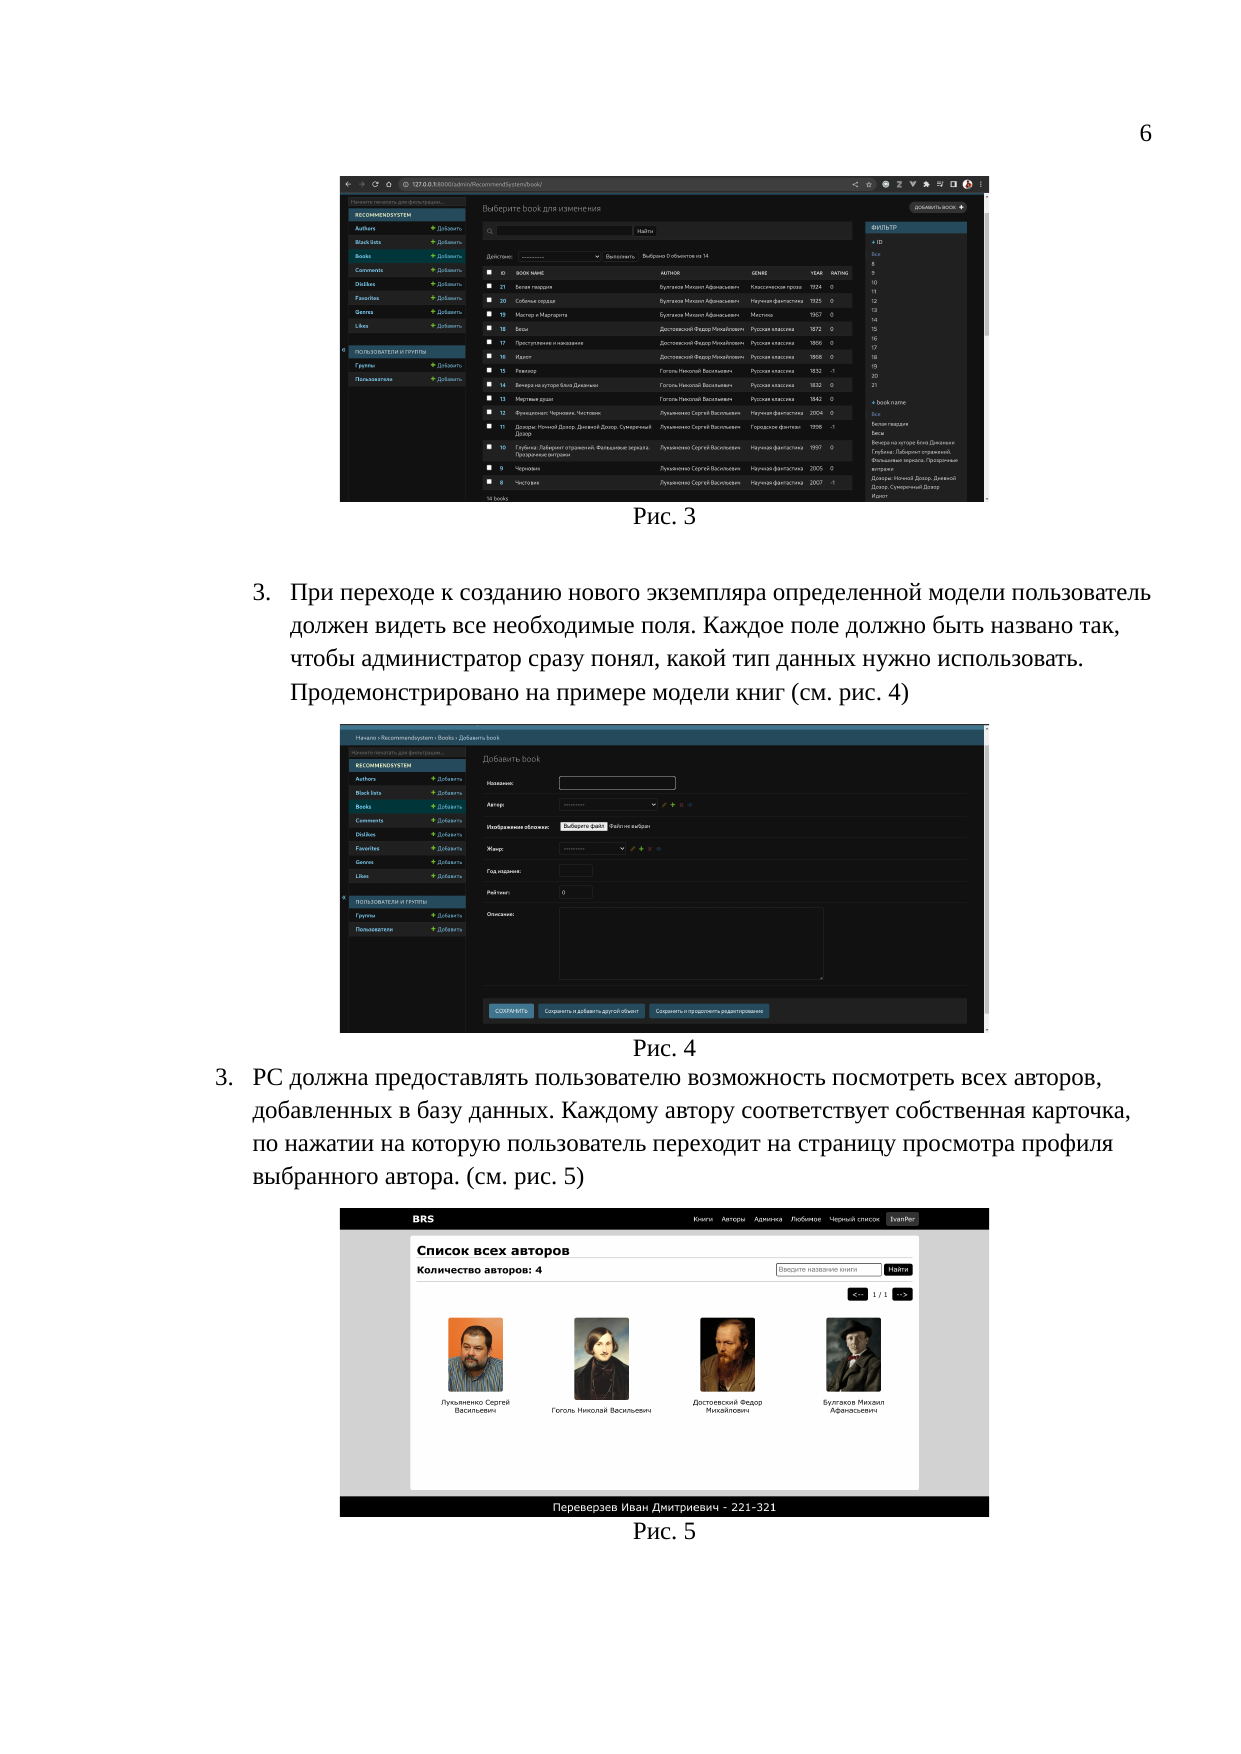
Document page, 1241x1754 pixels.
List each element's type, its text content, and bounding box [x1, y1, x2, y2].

list При переходе к созданию нового экземпляра определенной модели пользователь должен видеть все необходимые поля. Каждое поле должно быть названо так, чтобы администратор сразу понял, какой тип данных нужно использовать. Продемонстрировано на примере модели книг (см. рис. 4) [252, 577, 1152, 705]
picture [339, 724, 990, 1033]
picture [339, 176, 990, 502]
table_header [177, 1209, 339, 1516]
table_header [990, 724, 1152, 1033]
picture [339, 1208, 990, 1517]
table_header [177, 724, 339, 1033]
table_cell Рис. 4 [177, 1033, 1152, 1062]
table_cell Рис. 3 [177, 501, 1152, 530]
table_header [990, 1209, 1152, 1516]
table_header [990, 176, 1152, 501]
table_cell Рис. 5 [177, 1516, 1152, 1545]
list РС должна предоставлять пользователю возможность посмотреть всех авторов, добавленных в базу данных. Каждому автору соответствует собственная карточка, по нажатии на которую пользователь переходит на страницу просмотра профиля выбранного автора. (см. рис. 5) [215, 1062, 1152, 1189]
table_header [177, 176, 339, 501]
